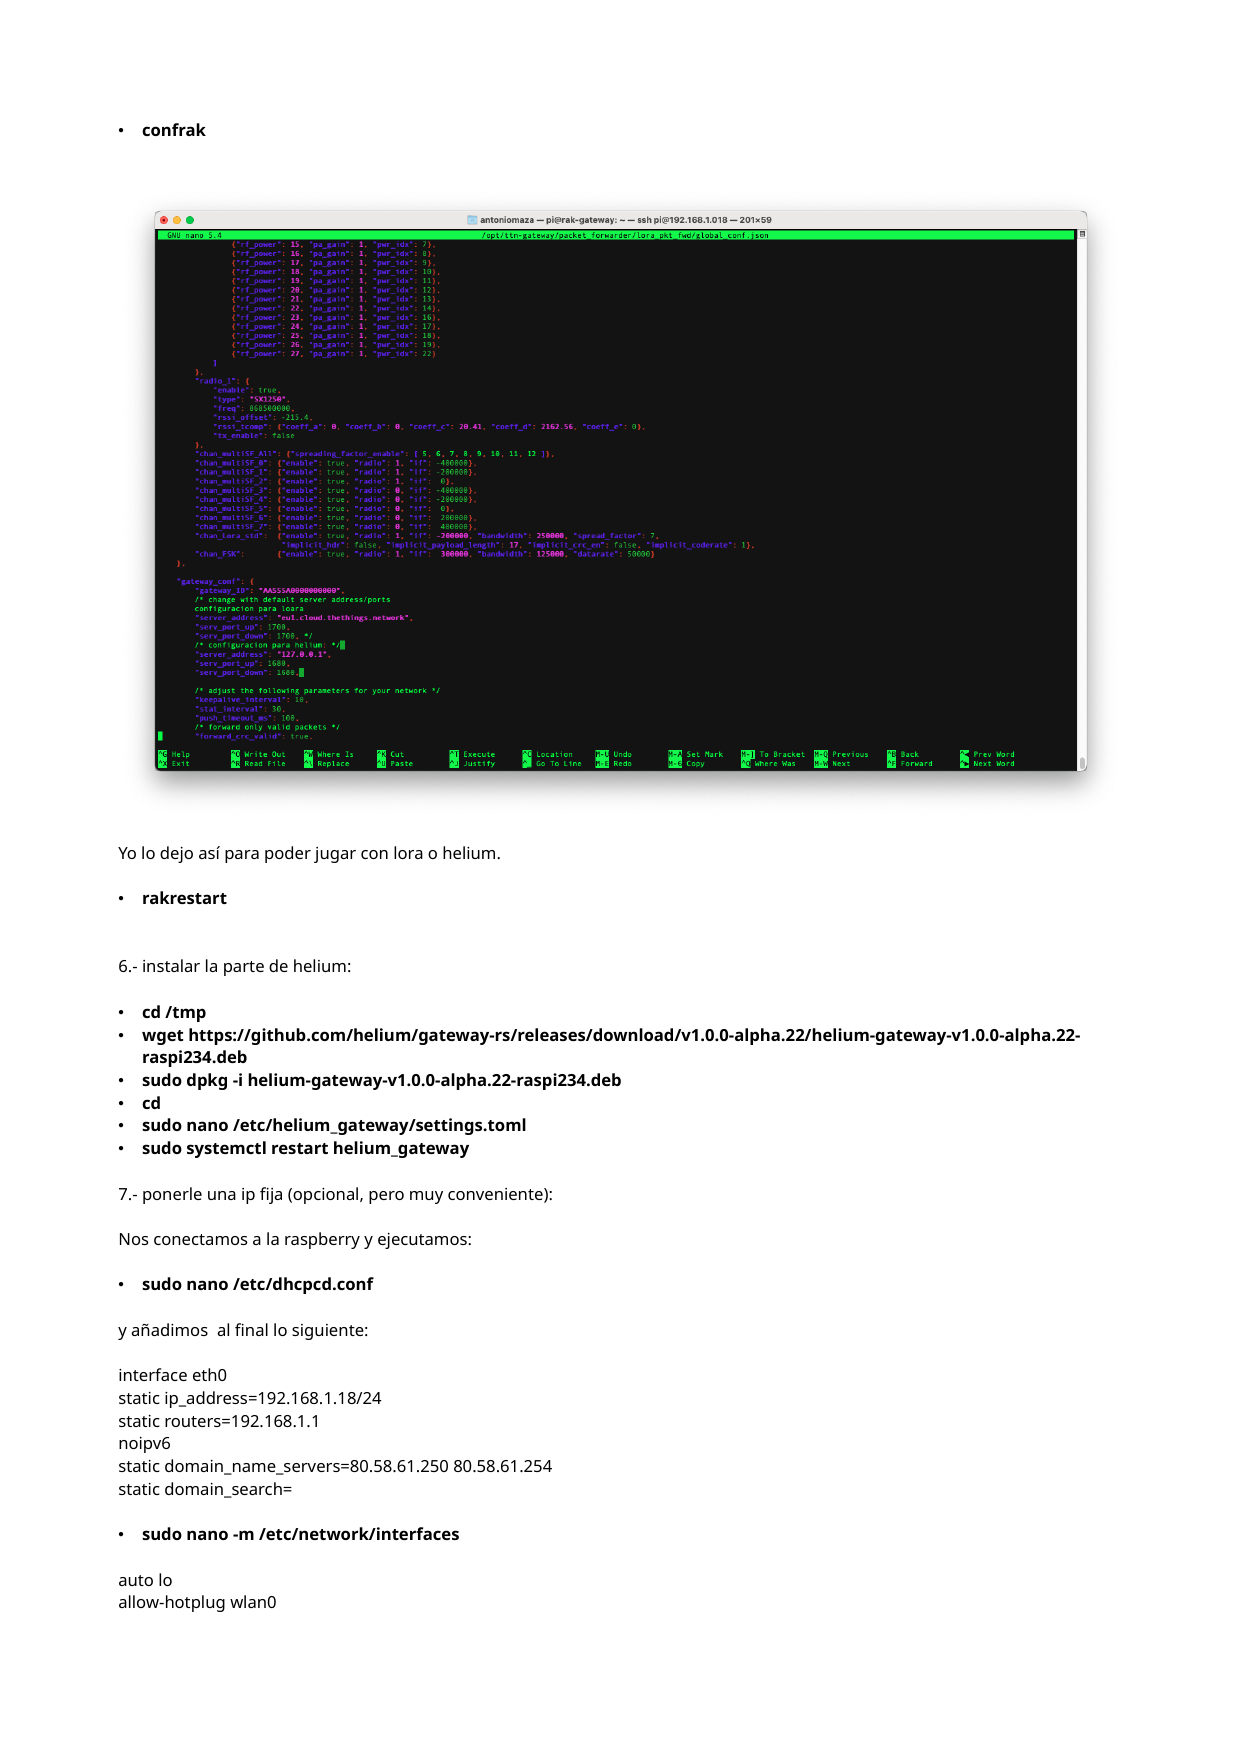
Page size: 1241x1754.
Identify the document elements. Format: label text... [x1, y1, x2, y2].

text Yo lo dejo así para poder jugar con lora o helium. [118, 842, 1122, 864]
list sudo systemctl restart helium_gateway [118, 1137, 1122, 1159]
text static domain_name_servers=80.58.61.250 80.58.61.254 [118, 1455, 1122, 1477]
list sudo nano /etc/dhcpcd.conf [118, 1273, 1122, 1296]
text 6.- instalar la parte de helium: [118, 955, 1122, 978]
text interface eth0 [118, 1364, 1122, 1387]
list cd [118, 1091, 1122, 1114]
list rakrestart [118, 887, 1122, 910]
text 7.- ponerle una ip fija (opcional, pero muy conveniente): [118, 1182, 1122, 1205]
list sudo nano /etc/helium_gateway/settings.toml [118, 1114, 1122, 1137]
text Nos conectamos a la raspberry y ejecutamos: [118, 1228, 1122, 1250]
list sudo dpkg -i helium-gateway-v1.0.0-alpha.22-raspi234.deb [118, 1069, 1122, 1091]
text static domain_search= [118, 1477, 1122, 1500]
list sudo nano -m /etc/network/interfaces [118, 1523, 1122, 1546]
text auto lo [118, 1568, 1122, 1591]
picture [118, 186, 1123, 819]
text noipv6 [118, 1432, 1122, 1455]
text static ip_address=192.168.1.18/24 [118, 1387, 1122, 1409]
text allow-hotplug wlan0 [118, 1591, 1122, 1614]
list cd /tmp [118, 1001, 1122, 1023]
list wget https://github.com/helium/gateway-rs/releases/download/v1.0.0-alpha.22/helium-gateway-v1.0.0-alpha.22-raspi234.deb [118, 1023, 1122, 1069]
text static routers=192.168.1.1 [118, 1409, 1122, 1432]
text y añadimos al final lo siguiente: [118, 1318, 1122, 1341]
list confrak [118, 118, 1122, 141]
